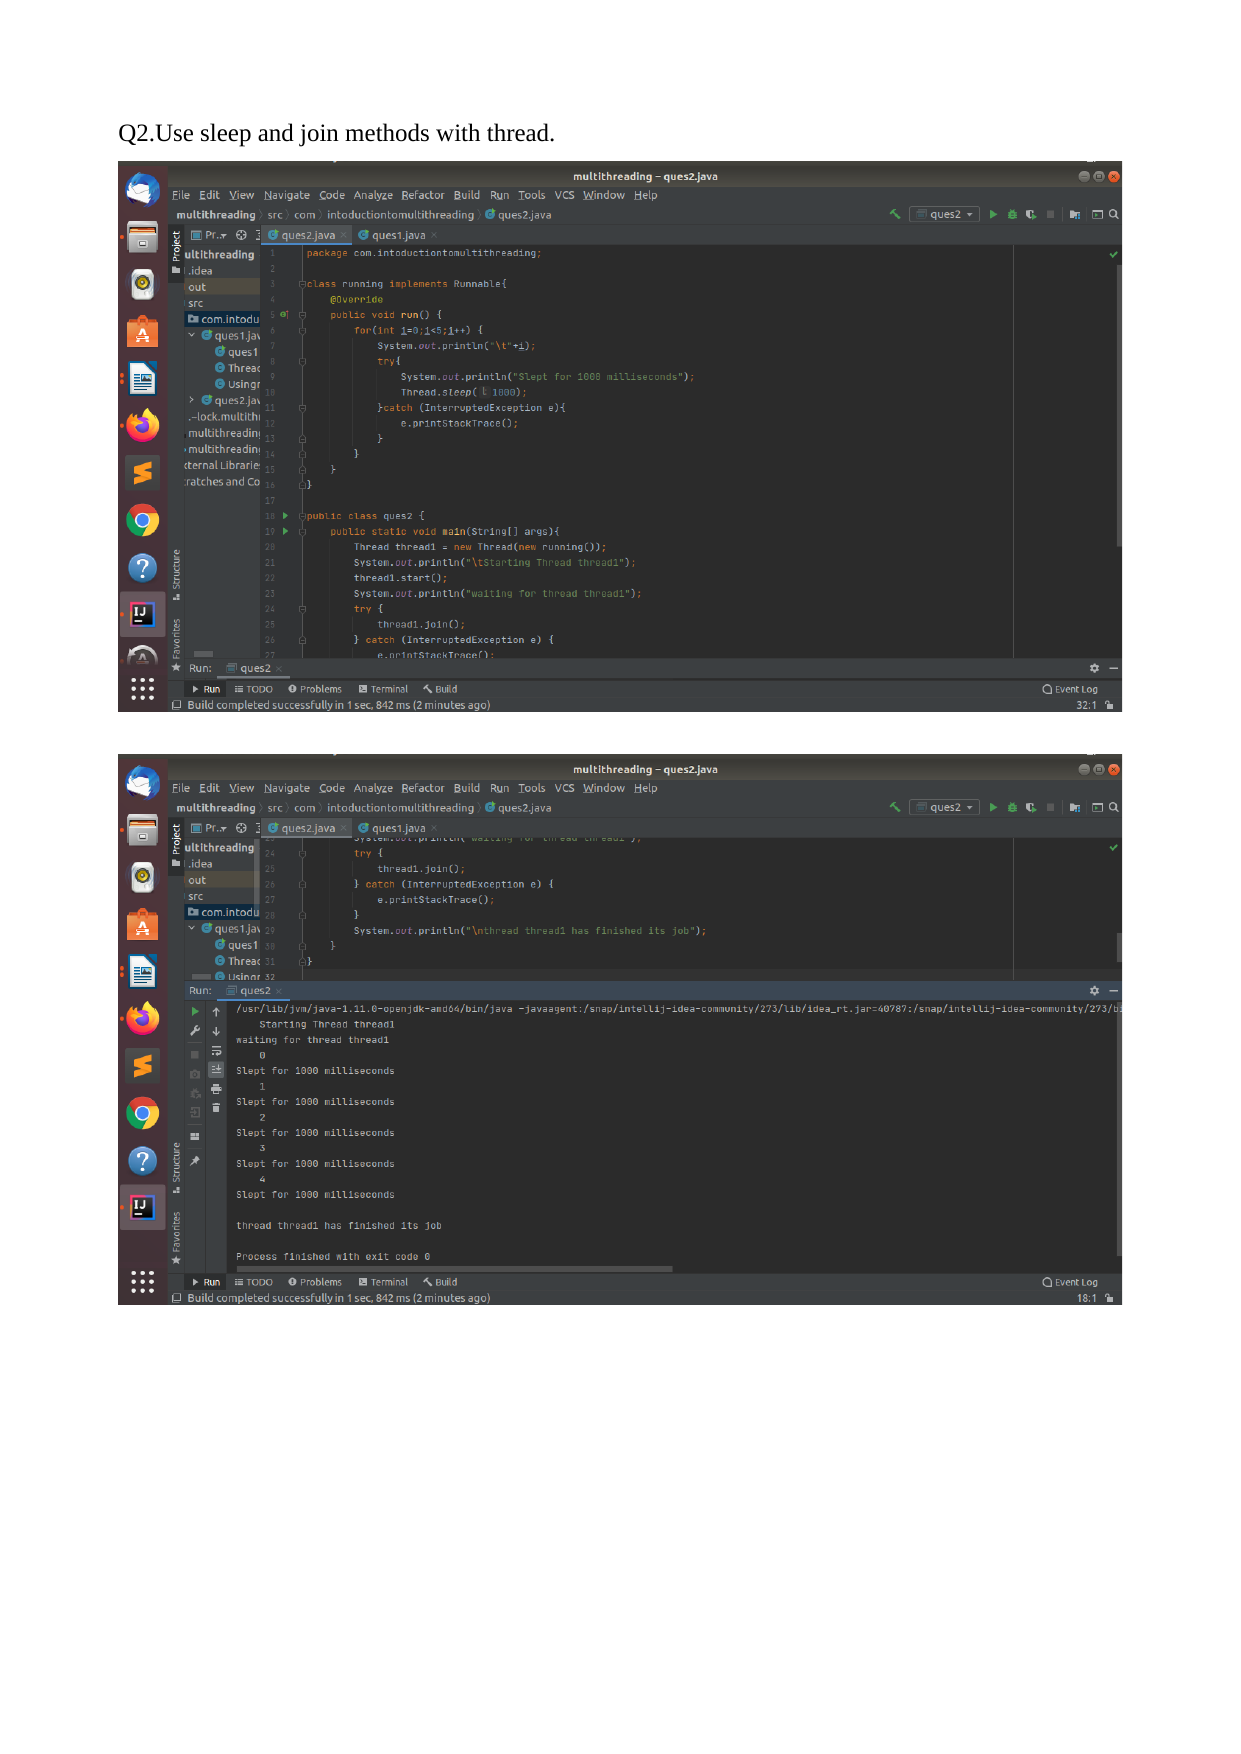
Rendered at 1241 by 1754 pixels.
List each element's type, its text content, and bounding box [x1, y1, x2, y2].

picture [118, 754, 1123, 1305]
picture [118, 161, 1123, 712]
text Q2.Use sleep and join methods with thread. [118, 118, 1122, 147]
